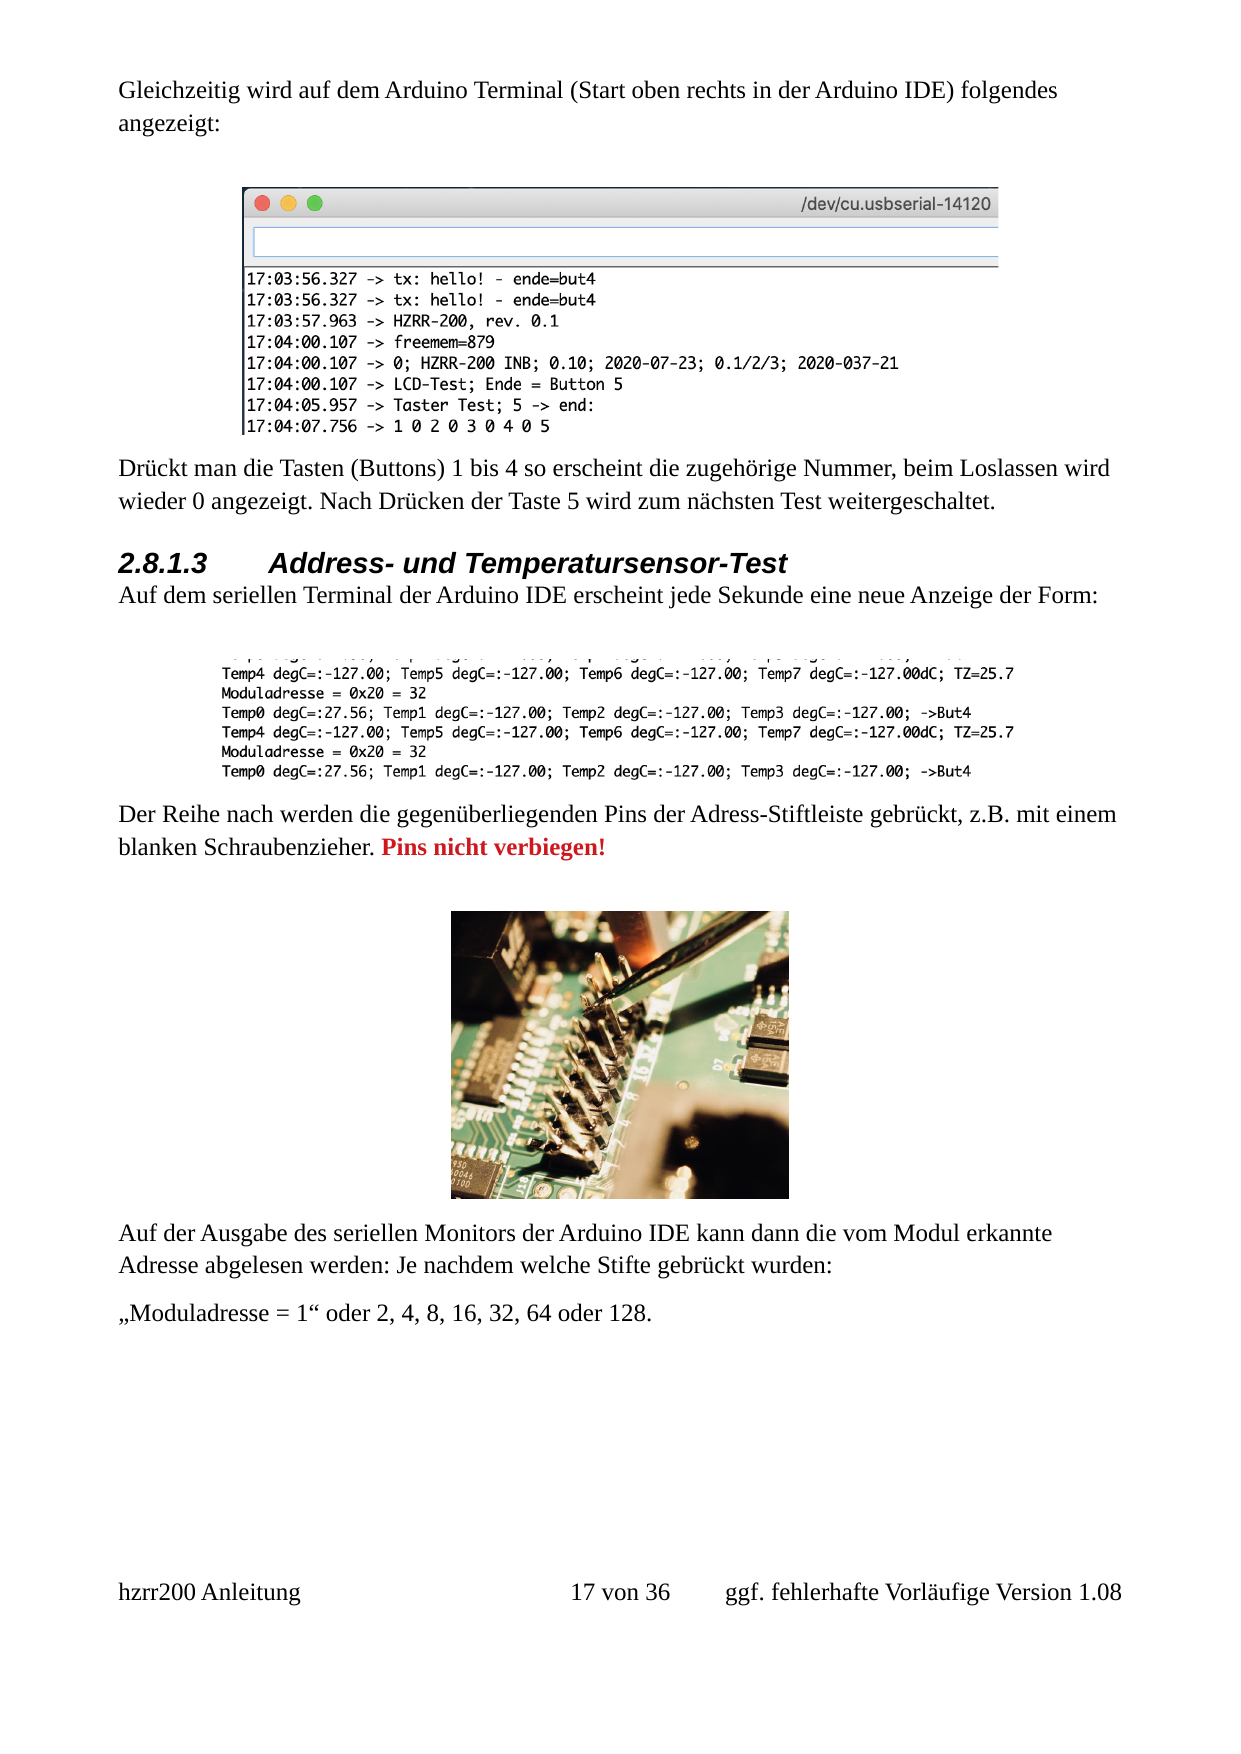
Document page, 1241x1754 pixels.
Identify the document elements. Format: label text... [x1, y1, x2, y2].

text Gleichzeitig wird auf dem Arduino Terminal (Start oben rechts in der Arduino IDE) folgendes angezeigt: [118, 75, 1122, 137]
text „Moduladresse = 1“ oder 2, 4, 8, 16, 32, 64 oder 128. [118, 1298, 1122, 1327]
text Drückt man die Tasten (Buttons) 1 bis 4 so erscheint die zugehörige Nummer, beim Loslassen wird wieder 0 angezeigt. Nach Drücken der Taste 5 wird zum nächsten Test weitergeschaltet. [118, 453, 1122, 515]
text Bild 42: Ausgabe auf dem seriellem Terminal der Arduino IDE [218, 640, 1022, 659]
text Der Reihe nach werden die gegenüberliegenden Pins der Adress-Stiftleiste gebrückt, z.B. mit einem blanken Schraubenzieher. Pins nicht verbiegen! [118, 799, 1122, 861]
picture [242, 187, 999, 435]
subtitle Address- und Temperatursensor-Test [118, 546, 1122, 580]
text Bild 41: Anzeige nach Start des Test-Programms auf dem seriellen Terminal der Arduino IDE [242, 168, 998, 187]
text Auf der Ausgabe des seriellen Monitors der Arduino IDE kann dann die vom Modul erkannte Adresse abgelesen werden: Je nachdem welche Stifte gebrückt wurden: [118, 1218, 1122, 1279]
picture [218, 659, 1023, 781]
picture [451, 911, 789, 1199]
text Auf dem seriellen Terminal der Arduino IDE erscheint jede Sekunde eine neue Anzeige der Form: [118, 580, 1122, 608]
text Bild 43: Überbrücken der Adress-Stifte mit einem blanken, kleinen Schraubendreher [451, 892, 789, 911]
